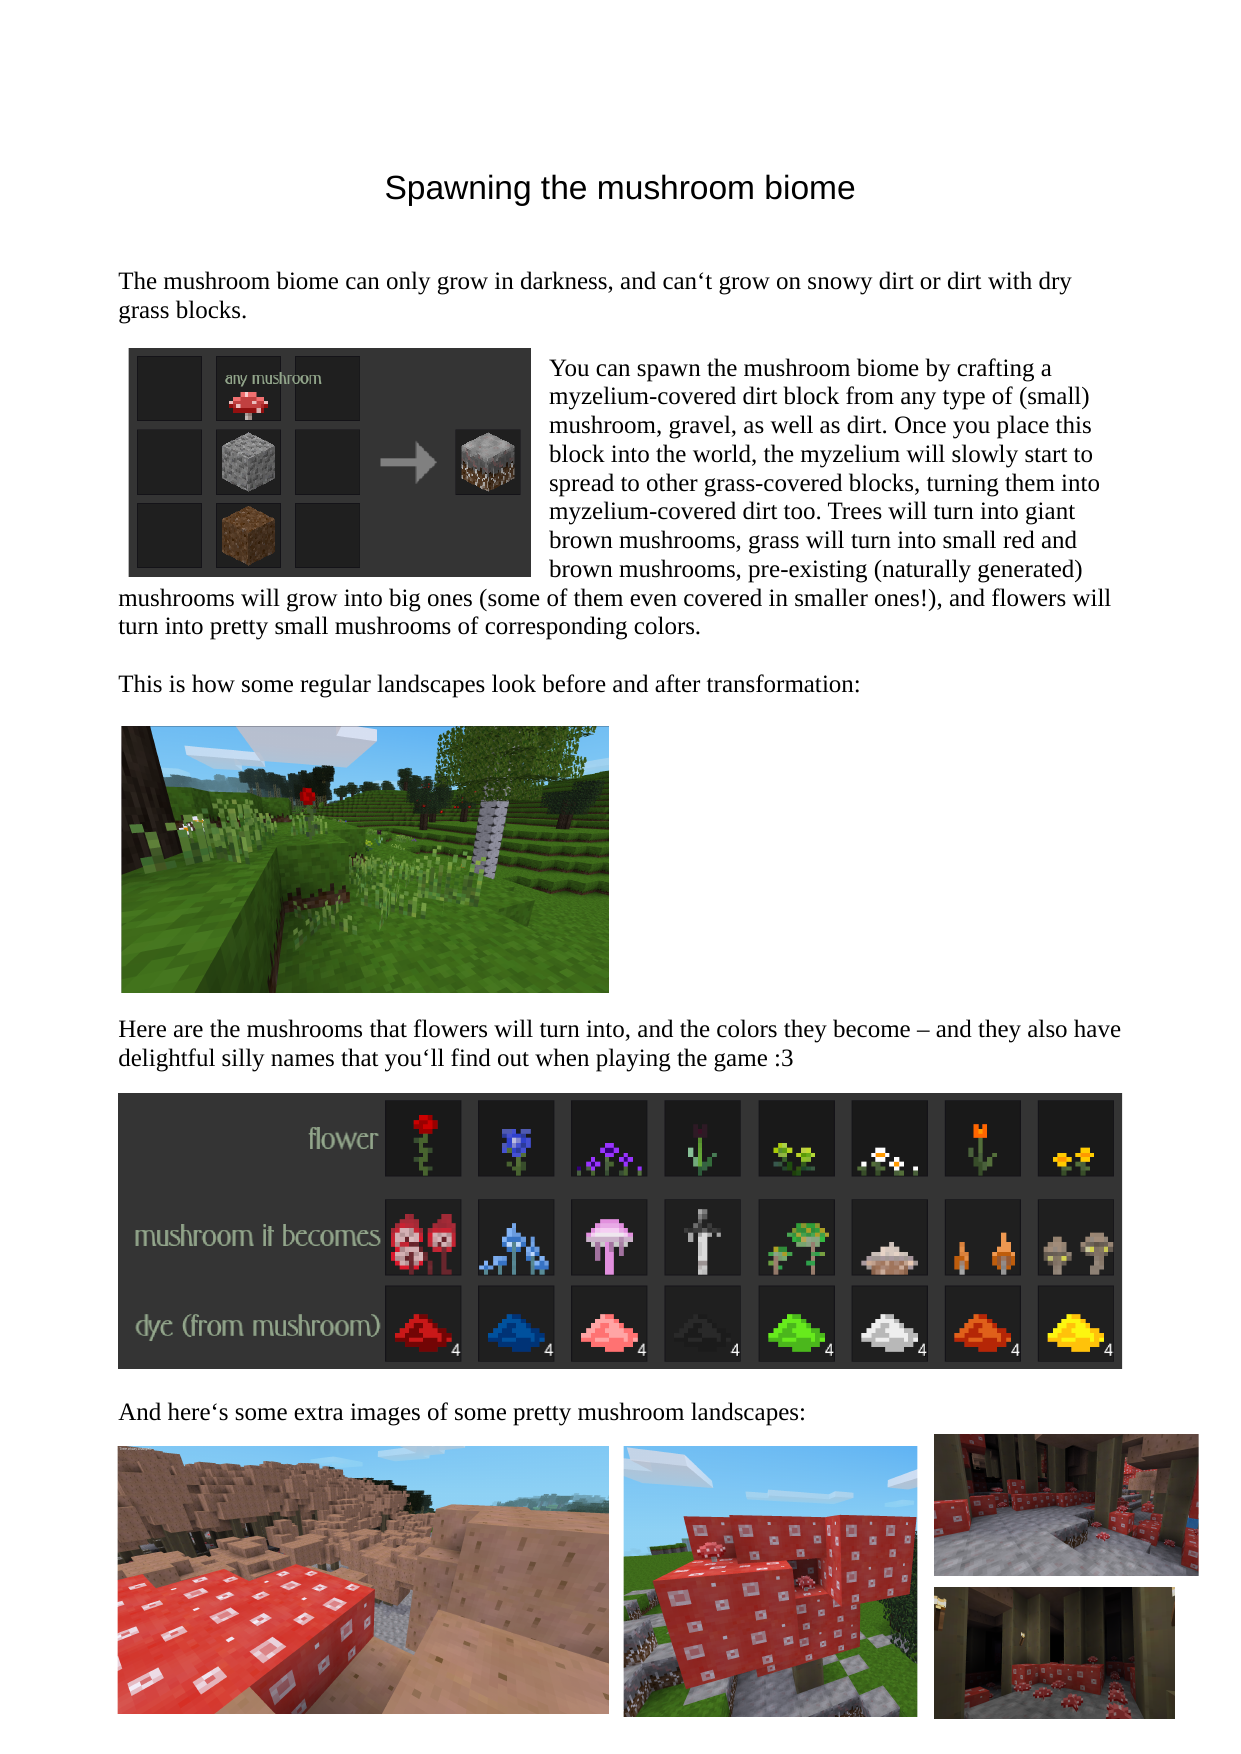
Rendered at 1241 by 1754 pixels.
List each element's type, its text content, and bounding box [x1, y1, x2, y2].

picture [121, 726, 609, 993]
picture [934, 1587, 1175, 1719]
text This is how some regular landscapes look before and after transformation: [118, 669, 1122, 698]
picture [118, 1093, 1123, 1369]
text You can spawn the mushroom biome by crafting a myzelium-covered dirt block from any type of (small) mushroom, gravel, as well as dirt. Once you place this block into the world, the myzelium will slowly start to spread to other grass-covered blocks, turning them into myzelium-covered dirt too. Trees will turn into giant brown mushrooms, grass will turn into small red and brown mushrooms, pre-existing (naturally generated) mushrooms will grow into big ones (some of them even covered in smaller ones!), and flowers will turn into pretty small mushrooms of corresponding colors. [118, 353, 1122, 640]
text Here are the mushrooms that flowers will turn into, and the colors they become – and they also have delightful silly names that you‘ll find out when playing the game :3 [118, 784, 1122, 1071]
text And here‘s some extra images of some pretty mushroom landscapes: [118, 1397, 1122, 1426]
picture [117, 1446, 609, 1714]
subtitle Spawning the mushroom biome [118, 168, 1122, 206]
picture [128, 348, 531, 577]
picture [934, 1434, 1199, 1576]
picture [623, 1446, 918, 1717]
text The mushroom biome can only grow in darkness, and can‘t grow on snowy dirt or dirt with dry grass blocks. [118, 266, 1122, 324]
